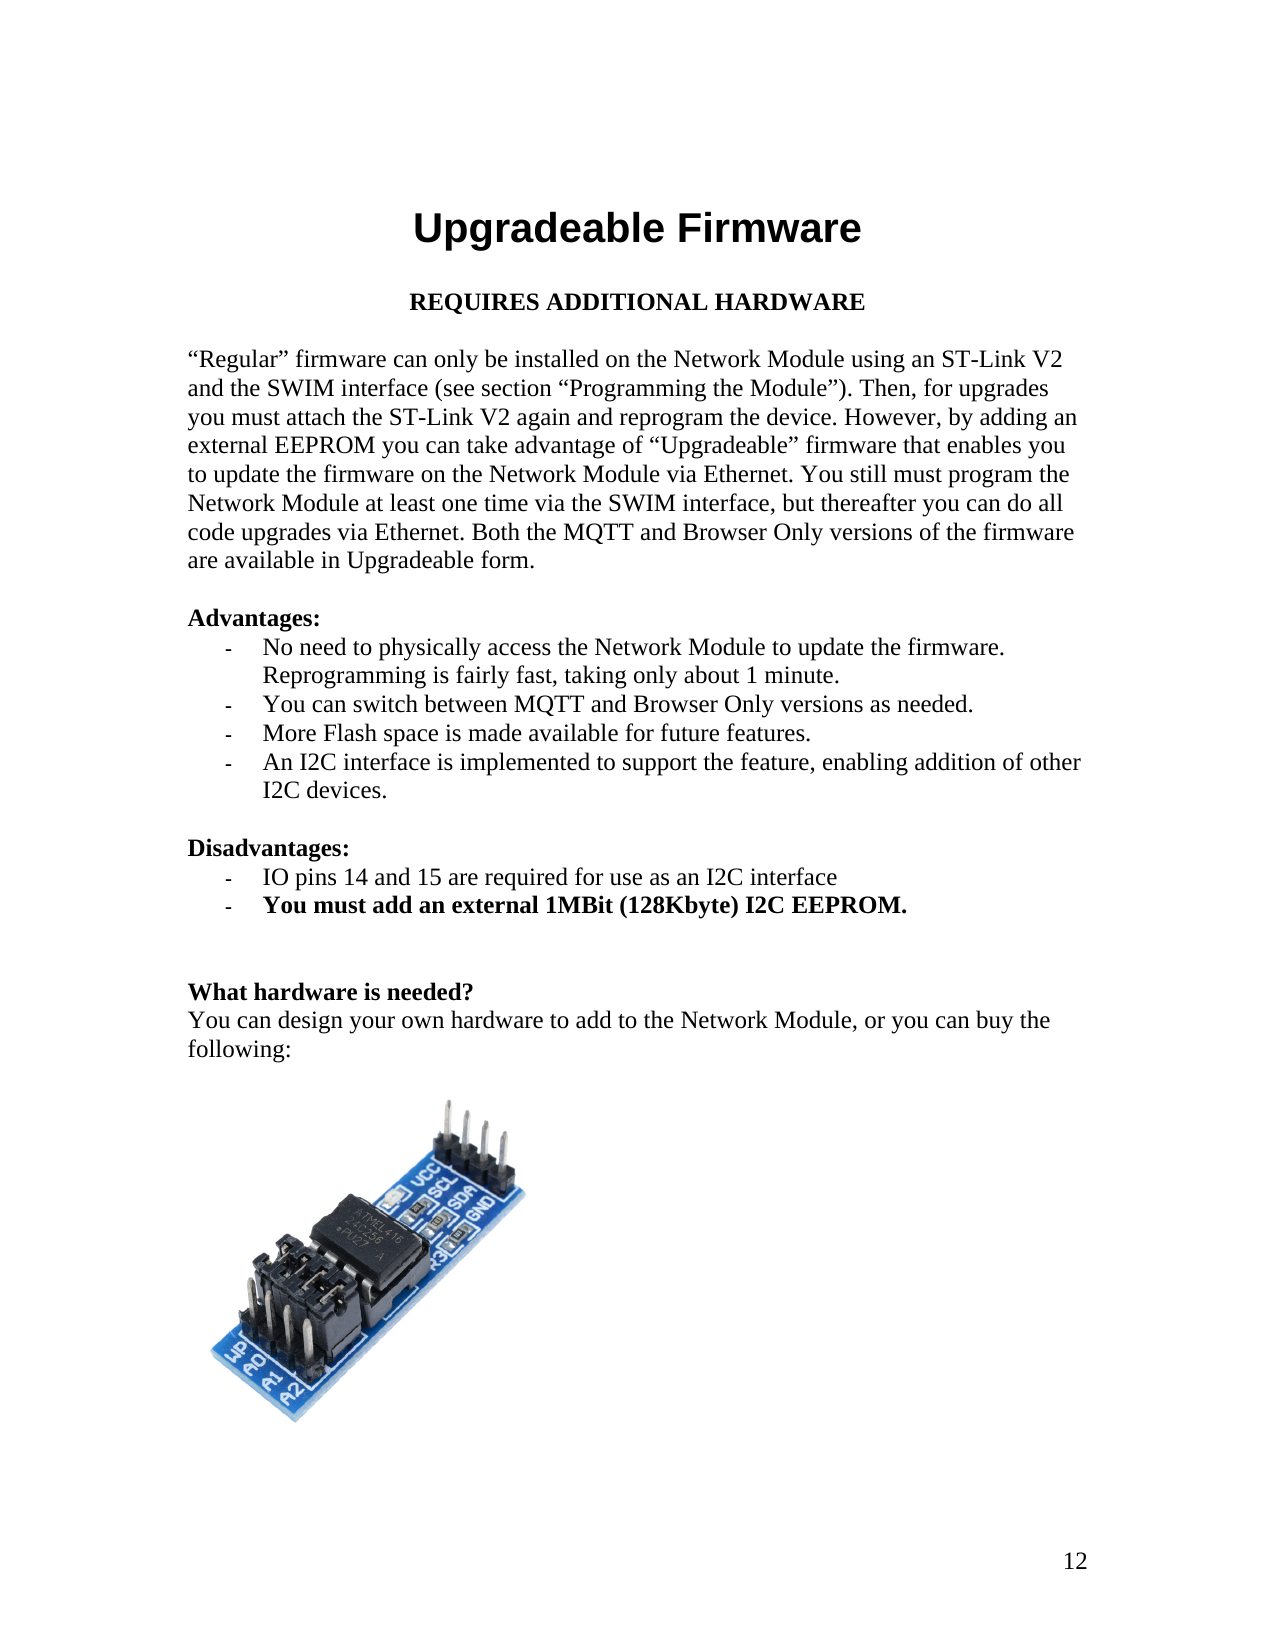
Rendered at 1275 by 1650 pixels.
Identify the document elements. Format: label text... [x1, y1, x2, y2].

list No need to physically access the Network Module to update the firmware. Reprogramming is fairly fast, taking only about 1 minute. [225, 632, 1087, 689]
list You can switch between MQTT and Browser Only versions as needed. [225, 689, 1087, 718]
text REQUIRES ADDITIONAL HARDWARE [187, 287, 1087, 315]
picture [187, 1091, 576, 1436]
text “Regular” firmware can only be installed on the Network Module using an ST-Link V2 and the SWIM interface (see section “Programming the Module”). Then, for upgrades you must attach the ST-Link V2 again and reprogram the device. However, by adding an external EEPROM you can take advantage of “Upgradeable” firmware that enables you to update the firmware on the Network Module via Ethernet. You still must program the Network Module at least one time via the SWIM interface, but thereafter you can do all code upgrades via Ethernet. Both the MQTT and Browser Only versions of the firmware are available in Upgradeable form. [187, 344, 1087, 574]
list You must add an external 1MBit (128Kbyte) I2C EEPROM. [225, 890, 1087, 919]
text You can design your own hardware to add to the Network Module, or you can buy the following: [187, 1005, 1087, 1063]
list IO pins 14 and 15 are required for use as an I2C interface [225, 862, 1087, 890]
text Disadvantages: [187, 833, 1087, 862]
text What hardware is needed? [187, 977, 1087, 1005]
list More Flash space is made available for future features. [225, 718, 1087, 747]
subtitle Upgradeable Firmware [187, 204, 1087, 252]
text Advantages: [187, 603, 1087, 632]
list An I2C interface is implemented to support the feature, enabling addition of other I2C devices. [225, 747, 1087, 804]
